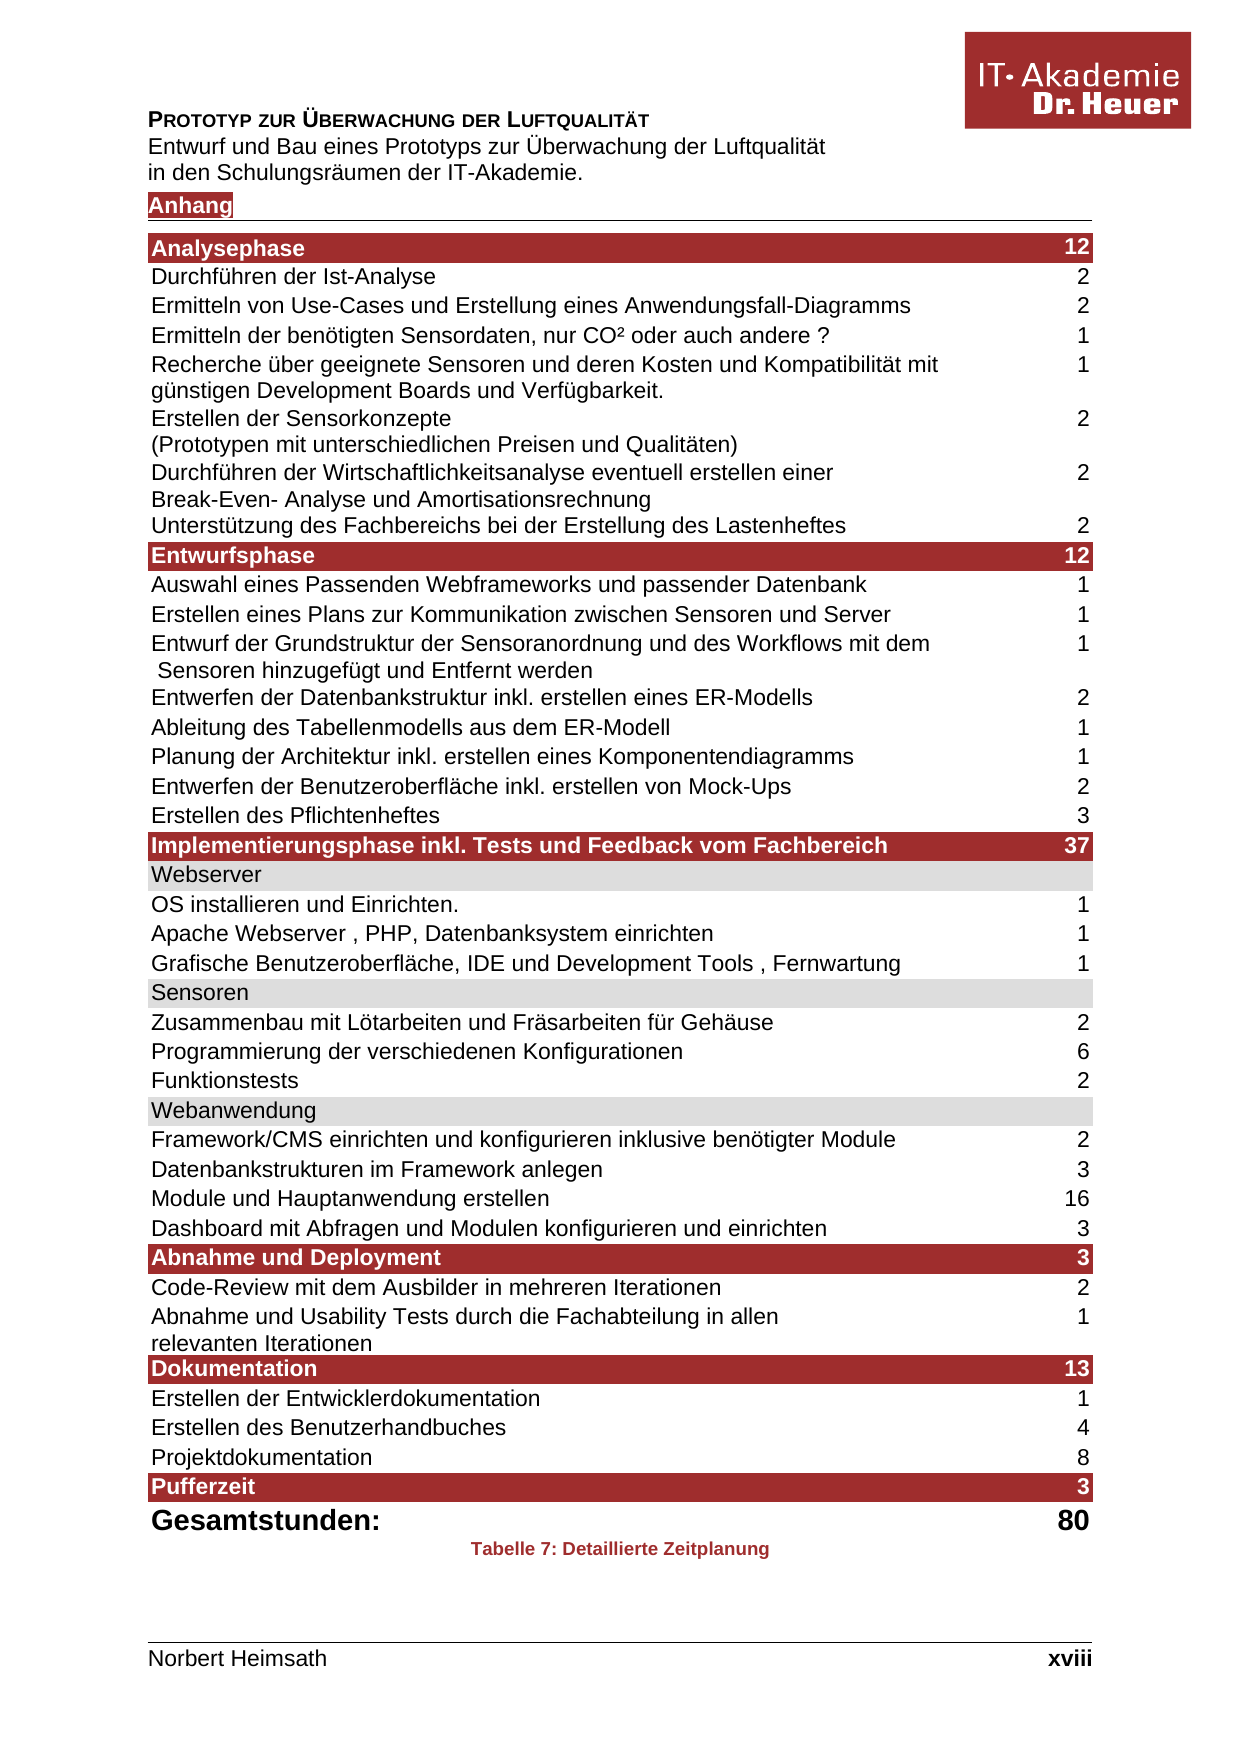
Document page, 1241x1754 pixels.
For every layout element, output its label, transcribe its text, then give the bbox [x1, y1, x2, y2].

table_cell Module und Hauptanwendung erstellen [148, 1185, 1016, 1215]
table_cell 16 [1016, 1185, 1093, 1215]
table_cell 3 [1016, 1244, 1093, 1274]
table_cell Framework/CMS einrichten und konfigurieren inklusive benötigter Module [148, 1126, 1016, 1156]
table_cell Code-Review mit dem Ausbilder in mehreren Iterationen [148, 1274, 1016, 1303]
table_cell 2 [1016, 1068, 1093, 1097]
table_cell Projektdokumentation [148, 1444, 1016, 1473]
table_cell Dashboard mit Abfragen und Modulen konfigurieren und einrichten [148, 1215, 1016, 1244]
table_cell 2 [1016, 405, 1093, 459]
table_cell Webanwendung [148, 1097, 1016, 1126]
table_cell 1 [1016, 571, 1093, 601]
table_cell Recherche über geeignete Sensoren und deren Kosten und Kompatibilität mit günstigen Development Boards und Verfügbarkeit. [148, 351, 1016, 405]
table_cell Apache Webserver , PHP, Datenbanksystem einrichten [148, 920, 1016, 949]
table_cell 6 [1016, 1038, 1093, 1067]
table_cell 2 [1016, 263, 1093, 292]
table_cell 13 [1016, 1355, 1093, 1384]
table_cell 2 [1016, 292, 1093, 322]
table_cell 2 [1016, 1274, 1093, 1303]
table_cell Erstellen der Entwicklerdokumentation [148, 1385, 1016, 1414]
table_cell Programmierung der verschiedenen Konfigurationen [148, 1038, 1016, 1067]
table_cell Erstellen des Pflichtenheftes [148, 802, 1016, 832]
table_cell Planung der Architektur inkl. erstellen eines Komponentendiagramms [148, 743, 1016, 773]
table_cell Sensoren [148, 979, 1016, 1008]
text Tabelle 7: Detaillierte Zeitplanung [148, 1538, 1092, 1559]
table_cell 1 [1016, 322, 1093, 351]
table_cell Erstellen des Benutzerhandbuches [148, 1414, 1016, 1443]
table_cell Entwurf der Grundstruktur der Sensoranordnung und des Workflows mit dem Sensoren hinzugefügt und Entfernt werden [148, 630, 1016, 684]
table_cell 1 [1016, 1303, 1093, 1355]
table_cell 2 [1016, 684, 1093, 714]
table_cell 1 [1016, 920, 1093, 949]
table_cell 1 [1016, 714, 1093, 743]
table_cell Auswahl eines Passenden Webframeworks und passender Datenbank [148, 571, 1016, 601]
table_cell Entwurfsphase [148, 542, 1016, 571]
table_cell 1 [1016, 743, 1093, 773]
table_cell 2 [1016, 773, 1093, 802]
table_cell Implementierungsphase inkl. Tests und Feedback vom Fachbereich [148, 832, 1016, 861]
table_cell 1 [1016, 630, 1093, 684]
table_cell [1016, 861, 1093, 891]
table_cell [1016, 979, 1093, 1008]
table_cell 3 [1016, 1215, 1093, 1244]
table_cell Unterstützung des Fachbereichs bei der Erstellung des Lastenheftes [148, 513, 1016, 542]
table_cell Datenbankstrukturen im Framework anlegen [148, 1156, 1016, 1185]
table_cell 2 [1016, 1009, 1093, 1038]
table_cell 2 [1016, 513, 1093, 542]
table_cell Abnahme und Deployment [148, 1244, 1016, 1274]
table_cell Ermitteln der benötigten Sensordaten, nur CO² oder auch andere ? [148, 322, 1016, 351]
table_cell Entwerfen der Benutzeroberfläche inkl. erstellen von Mock-Ups [148, 773, 1016, 802]
table_cell 3 [1016, 1473, 1093, 1502]
table_cell Erstellen der Sensorkonzepte (Prototypen mit unterschiedlichen Preisen und Qualitäten) [148, 405, 1016, 459]
table_header 12 [1016, 233, 1093, 263]
table_cell 2 [1016, 459, 1093, 512]
table_header Analysephase [148, 233, 1016, 263]
table_cell Funktionstests [148, 1068, 1016, 1097]
table_cell 1 [1016, 950, 1093, 979]
table_cell 3 [1016, 802, 1093, 832]
table_cell 8 [1016, 1444, 1093, 1473]
table_cell Dokumentation [148, 1355, 1016, 1384]
table_cell Entwerfen der Datenbankstruktur inkl. erstellen eines ER-Modells [148, 684, 1016, 714]
table_cell 1 [1016, 1385, 1093, 1414]
table_cell Durchführen der Wirtschaftlichkeitsanalyse eventuell erstellen einer Break-Even- Analyse und Amortisationsrechnung [148, 459, 1016, 512]
table_cell 12 [1016, 542, 1093, 571]
table_cell Ableitung des Tabellenmodells aus dem ER-Modell [148, 714, 1016, 743]
table_cell 37 [1016, 832, 1093, 861]
table_cell 2 [1016, 1126, 1093, 1156]
table_cell 1 [1016, 891, 1093, 920]
table_cell Zusammenbau mit Lötarbeiten und Fräsarbeiten für Gehäuse [148, 1009, 1016, 1038]
table_cell 1 [1016, 351, 1093, 405]
table_cell Pufferzeit [148, 1473, 1016, 1502]
table_cell 3 [1016, 1156, 1093, 1185]
table_cell Webserver [148, 861, 1016, 891]
table_cell Erstellen eines Plans zur Kommunikation zwischen Sensoren und Server [148, 601, 1016, 630]
table_cell OS installieren und Einrichten. [148, 891, 1016, 920]
table_cell Abnahme und Usability Tests durch die Fachabteilung in allen relevanten Iterationen [148, 1303, 1016, 1355]
table_cell Grafische Benutzeroberfläche, IDE und Development Tools , Fernwartung [148, 950, 1016, 979]
table_cell 1 [1016, 601, 1093, 630]
table_cell Durchführen der Ist-Analyse [148, 263, 1016, 292]
table_cell [1016, 1097, 1093, 1126]
table_cell Ermitteln von Use-Cases und Erstellung eines Anwendungsfall-Diagramms [148, 292, 1016, 322]
table_cell Gesamtstunden: [148, 1503, 1016, 1538]
table_cell 4 [1016, 1414, 1093, 1443]
table_cell 80 [1016, 1503, 1093, 1538]
